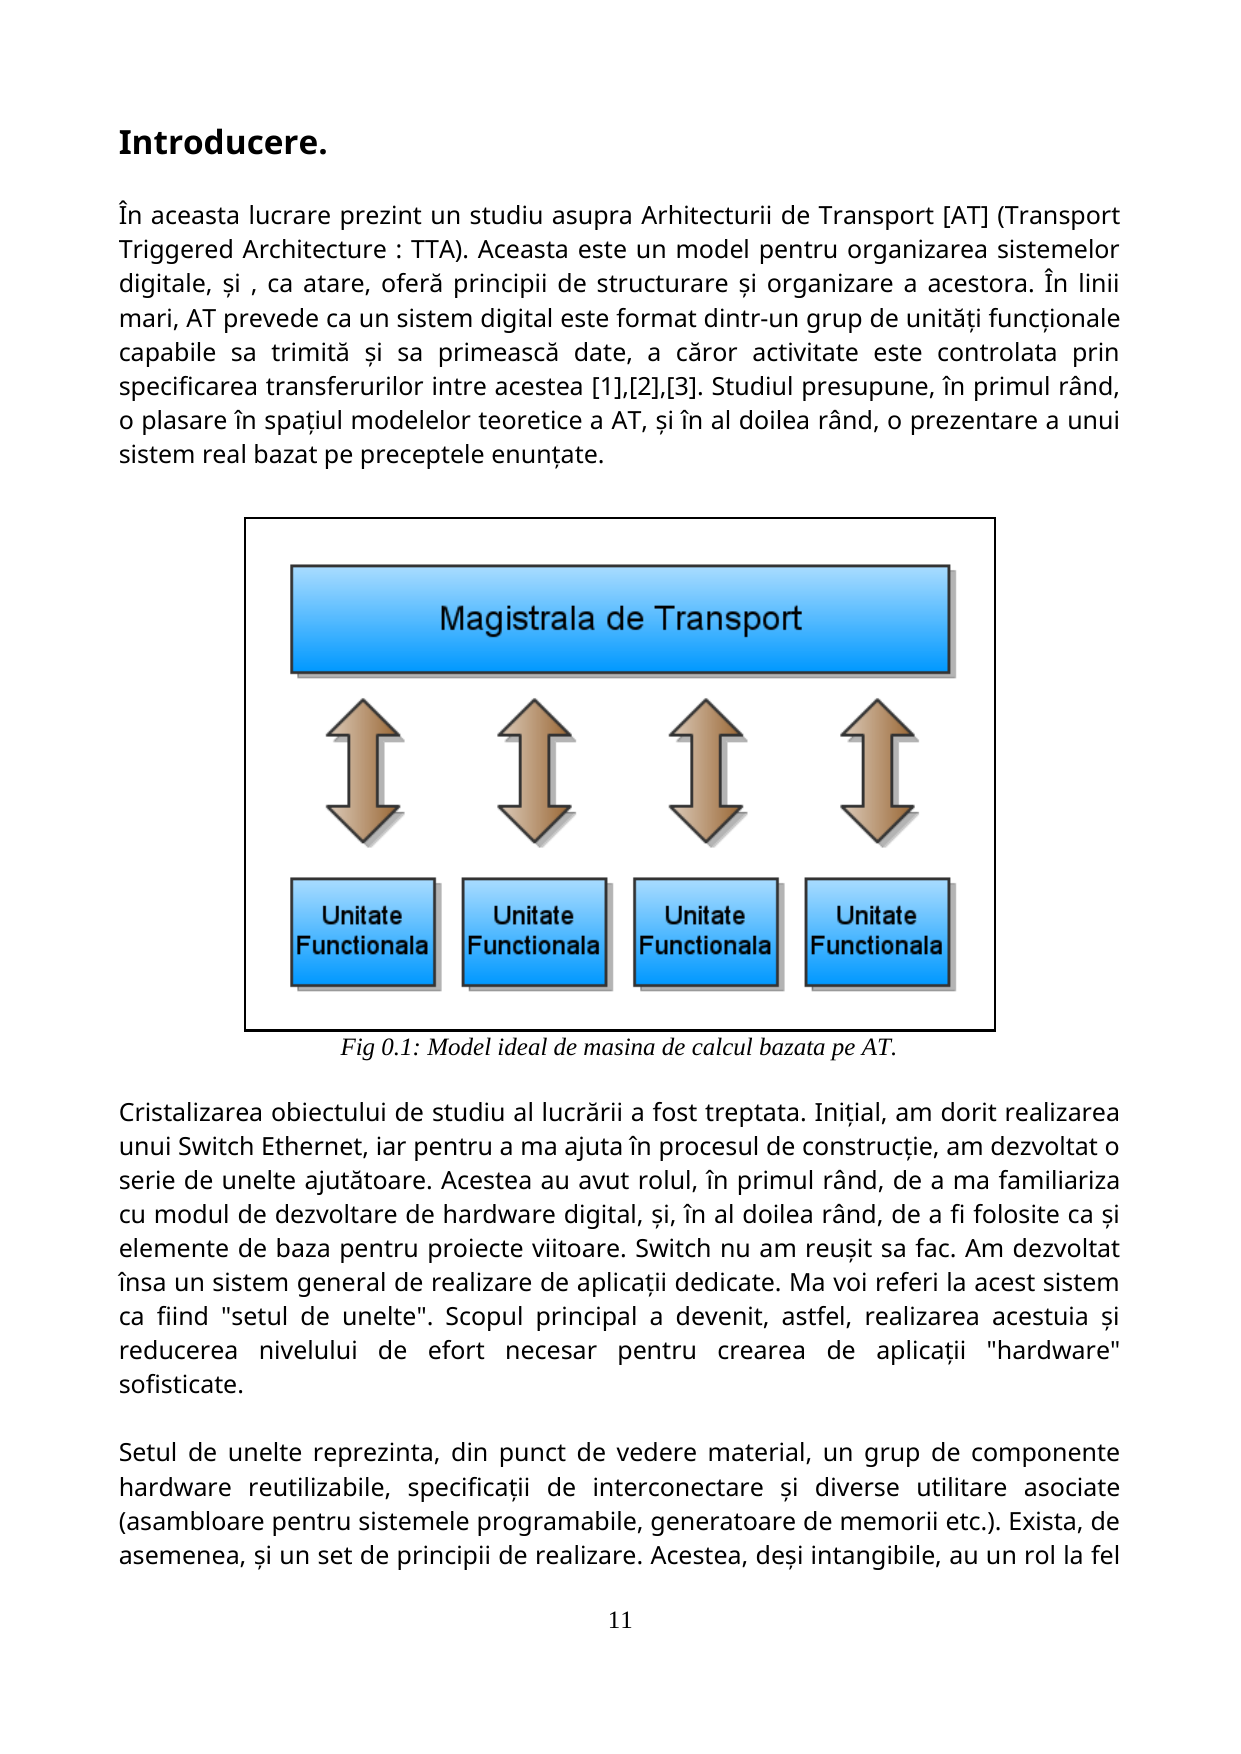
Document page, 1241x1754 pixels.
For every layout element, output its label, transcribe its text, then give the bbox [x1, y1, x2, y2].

text Setul de unelte reprezinta, din punct de vedere material, un grup de componente hardware reutilizabile, specificații de interconectare și diverse utilitare asociate (asambloare pentru sistemele programabile, generatoare de memorii etc.). Exista, de asemenea, și un set de principii de realizare. Acestea, deși intangibile, au un rol la fel [118, 1435, 1122, 1571]
text Cristalizarea obiectului de studiu al lucrării a fost treptata. Inițial, am dorit realizarea unui Switch Ethernet, iar pentru a ma ajuta în procesul de construcție, am dezvoltat o serie de unelte ajutătoare. Acestea au avut rolul, în primul rând, de a ma familiariza cu modul de dezvoltare de hardware digital, și, în al doilea rând, de a fi folosite ca și elemente de baza pentru proiecte viitoare. Switch nu am reușit sa fac. Am dezvoltat însa un sistem general de realizare de aplicații dedicate. Ma voi referi la acest sistem ca fiind "setul de unelte". Scopul principal a devenit, astfel, realizarea acestuia și reducerea nivelului de efort necesar pentru crearea de aplicații "hardware" sofisticate. [118, 1094, 1122, 1401]
text Introducere. [118, 118, 1122, 164]
picture [249, 522, 992, 1027]
text [246, 519, 994, 1029]
text În aceasta lucrare prezint un studiu asupra Arhitecturii de Transport [AT] (Transport Triggered Architecture : TTA). Aceasta este un model pentru organizarea sistemelor digitale, și , ca atare, oferă principii de structurare și organizare a acestora. În linii mari, AT prevede ca un sistem digital este format dintr-un grup de unități funcționale capabile sa trimită și sa primească date, a căror activitate este controlata prin specificarea transferurilor intre acestea [1],[2],[3]. Studiul presupune, în primul rând, o plasare în spațiul modelelor teoretice a AT, și în al doilea rând, o prezentare a unui sistem real bazat pe preceptele enunțate. [118, 198, 1122, 471]
text Fig 0.1: Model ideal de masina de calcul bazata pe AT. [244, 1032, 996, 1060]
